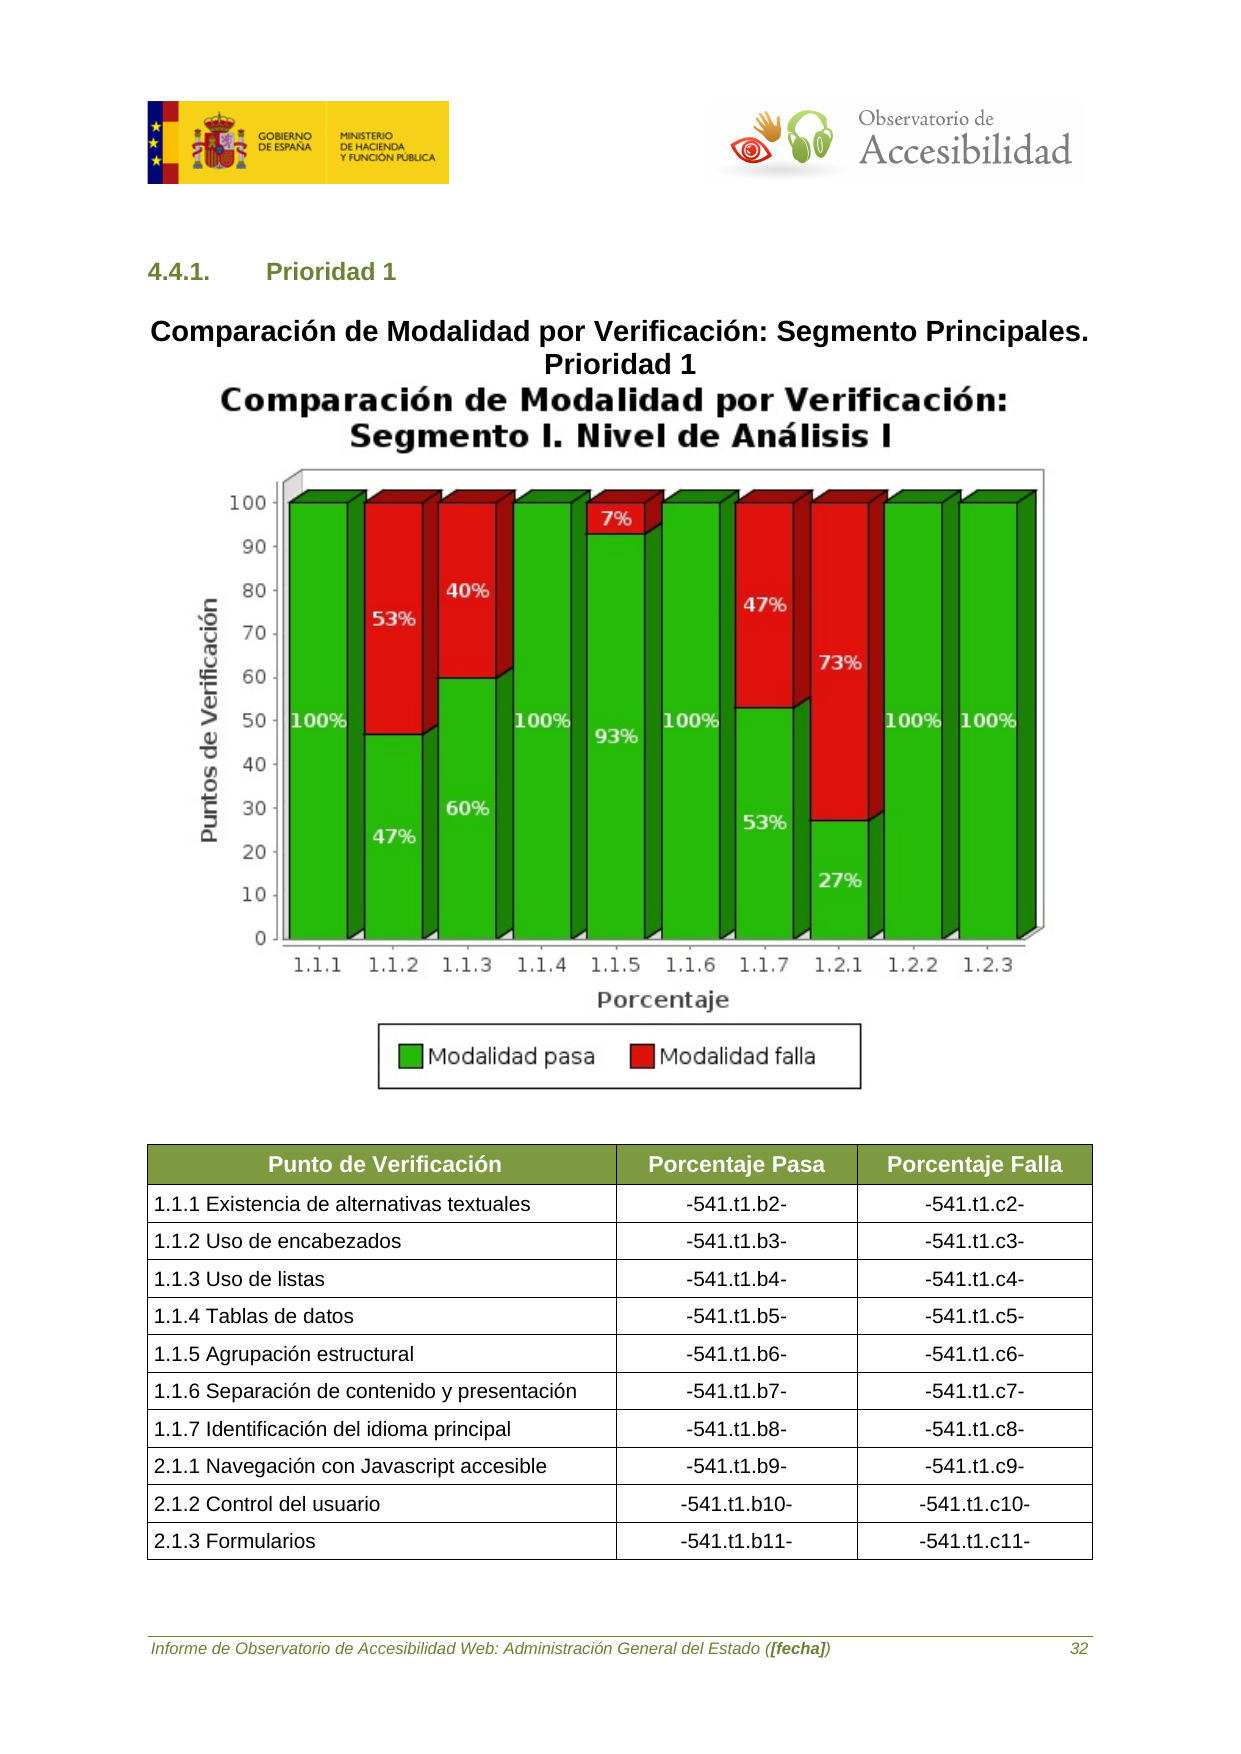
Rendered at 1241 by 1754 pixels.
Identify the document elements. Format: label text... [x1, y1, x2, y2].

table_cell 2.1.2 Control del usuario [148, 1485, 616, 1522]
table_cell -541.t1.c11- [858, 1523, 1092, 1559]
table_cell -541.t1.c6- [858, 1335, 1092, 1372]
table_cell -541.t1.b6- [617, 1335, 857, 1372]
table_cell 1.1.1 Existencia de alternativas textuales [148, 1185, 616, 1222]
subtitle Prioridad 1 [148, 257, 1092, 286]
table_cell 1.1.7 Identificación del idioma principal [148, 1410, 616, 1447]
picture [710, 101, 1086, 184]
table_cell -541.t1.c8- [858, 1410, 1092, 1447]
table_cell -541.t1.b4- [617, 1260, 857, 1297]
table_cell -541.t1.c3- [858, 1223, 1092, 1259]
table_cell 1.1.6 Separación de contenido y presentación [148, 1373, 616, 1409]
table_cell 1.1.2 Uso de encabezados [148, 1223, 616, 1259]
table_header Porcentaje Pasa [617, 1145, 857, 1184]
table_cell 2.1.1 Navegación con Javascript accesible [148, 1448, 616, 1484]
table_cell -541.t1.c4- [858, 1260, 1092, 1297]
table_cell -541.t1.b2- [617, 1185, 857, 1222]
table_cell 2.1.3 Formularios [148, 1523, 616, 1559]
text Comparación de Modalidad por Verificación: Segmento Principales. Prioridad 1 [148, 314, 1092, 381]
table_cell -541.t1.c10- [858, 1485, 1092, 1522]
table_cell -541.t1.c2- [858, 1185, 1092, 1222]
table_cell -541.t1.c5- [858, 1298, 1092, 1334]
table_cell -541.t1.b3- [617, 1223, 857, 1259]
table_cell -541.t1.b9- [617, 1448, 857, 1484]
table_cell 1.1.4 Tablas de datos [148, 1298, 616, 1334]
table_cell -541.t1.c9- [858, 1448, 1092, 1484]
table_cell -541.t1.b8- [617, 1410, 857, 1447]
table_header Punto de Verificación [148, 1145, 616, 1184]
table_cell -541.t1.b5- [617, 1298, 857, 1334]
table_cell -541.t1.c7- [858, 1373, 1092, 1409]
picture [178, 380, 1062, 1091]
table_cell -541.t1.b7- [617, 1373, 857, 1409]
table_header Porcentaje Falla [858, 1145, 1092, 1184]
picture [147, 101, 450, 184]
table_cell 1.1.3 Uso de listas [148, 1260, 616, 1297]
table_cell -541.t1.b10- [617, 1485, 857, 1522]
table_cell -541.t1.b11- [617, 1523, 857, 1559]
table_cell 1.1.5 Agrupación estructural [148, 1335, 616, 1372]
